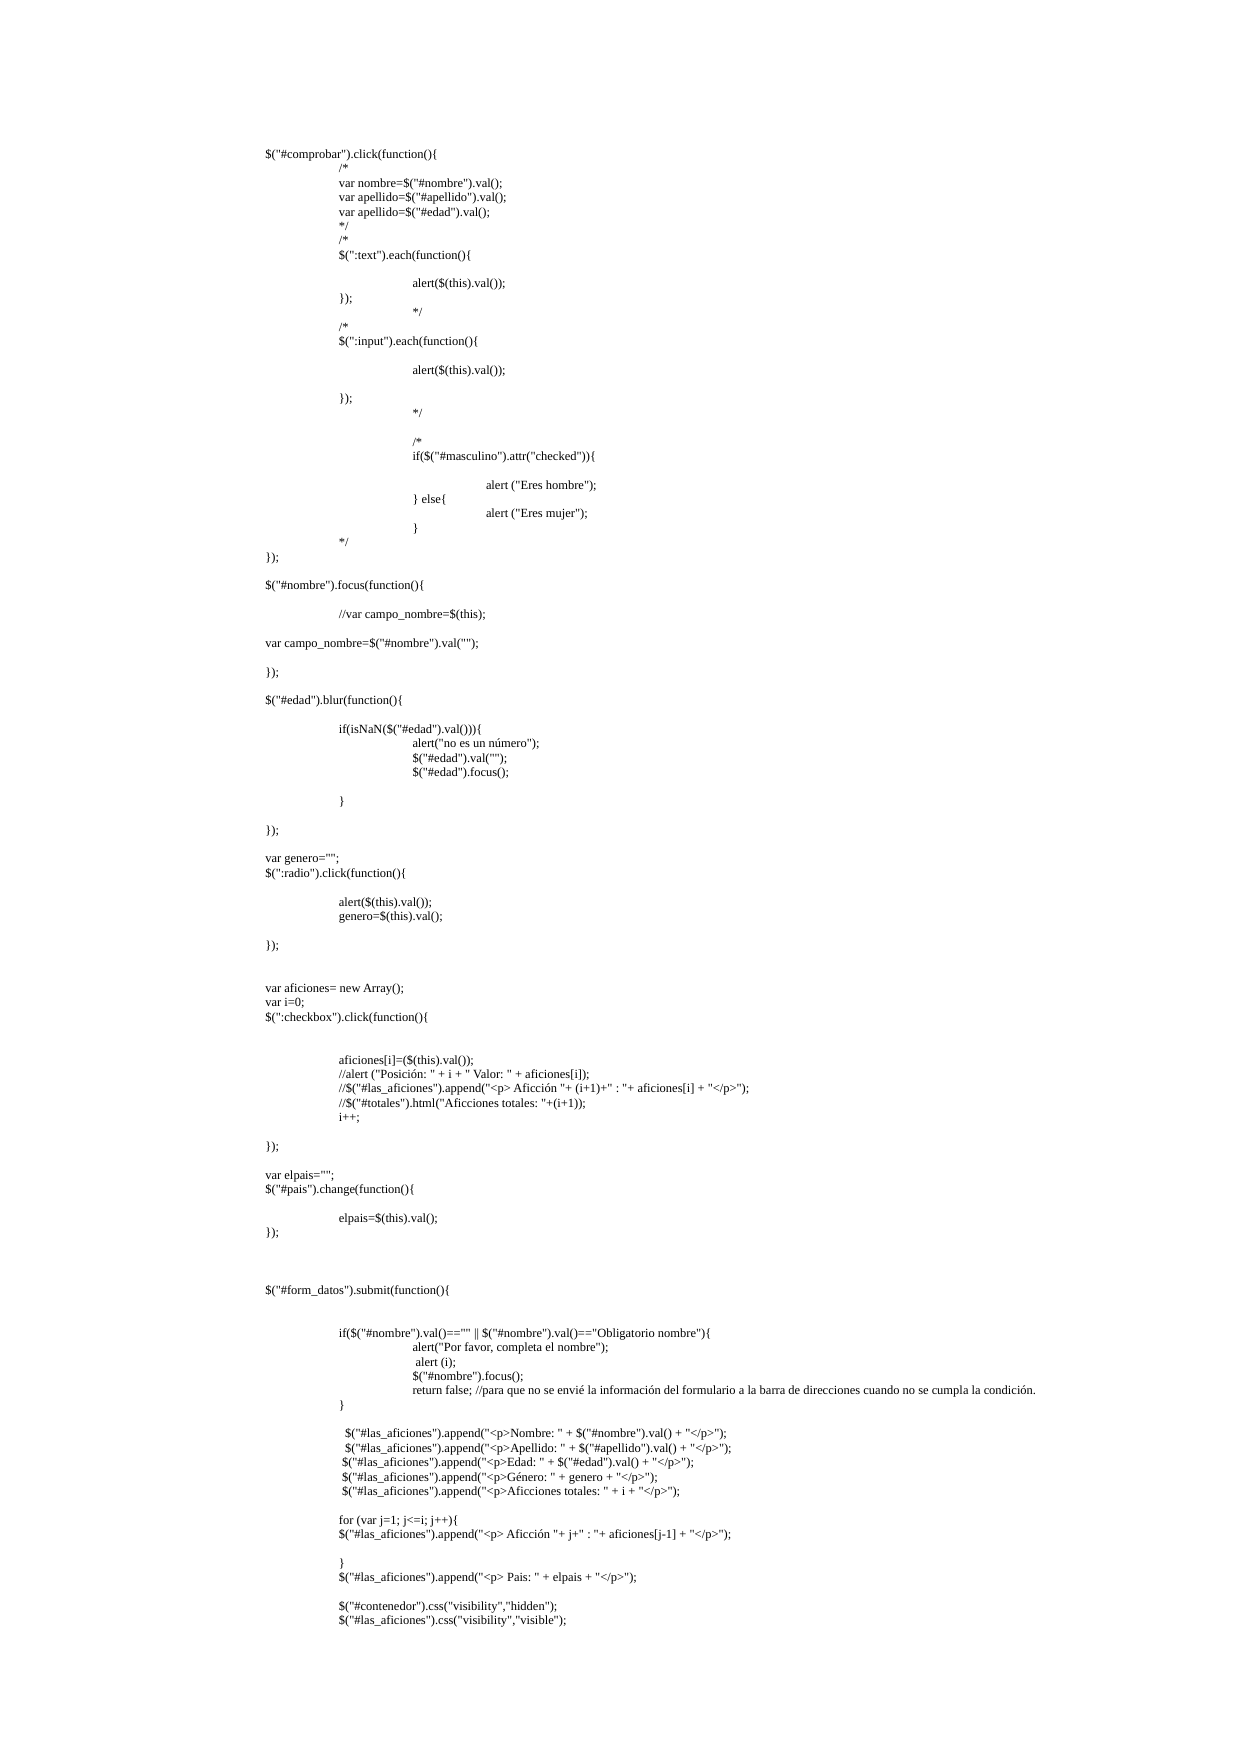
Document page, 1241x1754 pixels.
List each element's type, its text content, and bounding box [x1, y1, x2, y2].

text $(":radio").click(function(){ [118, 866, 1122, 880]
text $("#form_datos").submit(function(){ [118, 1282, 1122, 1297]
text $("#las_aficiones").append("<p> Aficción "+ j+" : "+ aficiones[j-1] + "</p>"); [118, 1527, 1122, 1541]
text alert("Por favor, completa el nombre"); [118, 1340, 1122, 1354]
text if($("#nombre").val()=="" || $("#nombre").val()=="Obligatorio nombre"){ [118, 1326, 1122, 1340]
text return false; //para que no se envié la información del formulario a la barra de direcciones cuando no se cumpla la condición. [118, 1383, 1122, 1397]
text }); [118, 664, 1122, 679]
text }); [118, 1225, 1122, 1239]
text elpais=$(this).val(); [118, 1211, 1122, 1225]
text */ [118, 305, 1122, 319]
text if(isNaN($("#edad").val())){ [118, 722, 1122, 736]
text var apellido=$("#edad").val(); [118, 204, 1122, 219]
text }); [118, 1139, 1122, 1153]
text var nombre=$("#nombre").val(); [118, 176, 1122, 190]
text $("#edad").focus(); [118, 765, 1122, 779]
text aficiones[i]=($(this).val()); [118, 1052, 1122, 1067]
text } [118, 794, 1122, 808]
text } [118, 1556, 1122, 1570]
text alert($(this).val()); [118, 276, 1122, 291]
text $(":text").each(function(){ [118, 247, 1122, 262]
text $("#comprobar").click(function(){ [118, 147, 1122, 161]
text $("#nombre").focus(function(){ [118, 578, 1122, 592]
text } [118, 521, 1122, 535]
text $("#pais").change(function(){ [118, 1182, 1122, 1196]
text alert ("Eres mujer"); [118, 506, 1122, 521]
text }); [118, 549, 1122, 564]
text /* [118, 434, 1122, 449]
text //$("#totales").html("Aficciones totales: "+(i+1)); [118, 1096, 1122, 1110]
text alert($(this).val()); [118, 362, 1122, 377]
text /* [118, 161, 1122, 176]
text var campo_nombre=$("#nombre").val(""); [118, 636, 1122, 650]
text var aficiones= new Array(); [118, 981, 1122, 995]
text genero=$(this).val(); [118, 909, 1122, 923]
text //$("#las_aficiones").append("<p> Aficción "+ (i+1)+" : "+ aficiones[i] + "</p>"); [118, 1081, 1122, 1096]
text }); [118, 822, 1122, 837]
text $("#contenedor").css("visibility","hidden"); [118, 1599, 1122, 1613]
text $("#las_aficiones").append("<p>Género: " + genero + "</p>"); [118, 1469, 1122, 1484]
text $("#las_aficiones").css("visibility","visible"); [118, 1613, 1122, 1627]
text /* [118, 233, 1122, 247]
text alert("no es un número"); [118, 736, 1122, 751]
text for (var j=1; j<=i; j++){ [118, 1512, 1122, 1527]
text var i=0; [118, 995, 1122, 1009]
text }); [118, 391, 1122, 406]
text var elpais=""; [118, 1167, 1122, 1182]
text } [118, 1397, 1122, 1412]
text $("#edad").blur(function(){ [118, 693, 1122, 707]
text $("#las_aficiones").append("<p>Edad: " + $("#edad").val() + "</p>"); [118, 1455, 1122, 1469]
text /* [118, 319, 1122, 334]
text $("#las_aficiones").append("<p>Apellido: " + $("#apellido").val() + "</p>"); [118, 1441, 1122, 1455]
text */ [118, 219, 1122, 233]
text } else{ [118, 492, 1122, 506]
text var apellido=$("#apellido").val(); [118, 190, 1122, 204]
text alert ("Eres hombre"); [118, 477, 1122, 492]
text */ [118, 406, 1122, 420]
text $("#nombre").focus(); [118, 1369, 1122, 1383]
text //var campo_nombre=$(this); [118, 607, 1122, 621]
text $("#las_aficiones").append("<p> Pais: " + elpais + "</p>"); [118, 1570, 1122, 1584]
text }); [118, 937, 1122, 952]
text var genero=""; [118, 851, 1122, 866]
text */ [118, 535, 1122, 549]
text alert (i); [118, 1354, 1122, 1369]
text if($("#masculino").attr("checked")){ [118, 449, 1122, 463]
text $("#las_aficiones").append("<p>Nombre: " + $("#nombre").val() + "</p>"); [118, 1426, 1122, 1441]
text $(":input").each(function(){ [118, 334, 1122, 348]
text }); [118, 291, 1122, 305]
text $("#las_aficiones").append("<p>Aficciones totales: " + i + "</p>"); [118, 1484, 1122, 1498]
text $("#edad").val(""); [118, 751, 1122, 765]
text $(":checkbox").click(function(){ [118, 1009, 1122, 1024]
text //alert ("Posición: " + i + " Valor: " + aficiones[i]); [118, 1067, 1122, 1081]
text i++; [118, 1110, 1122, 1124]
text alert($(this).val()); [118, 894, 1122, 909]
